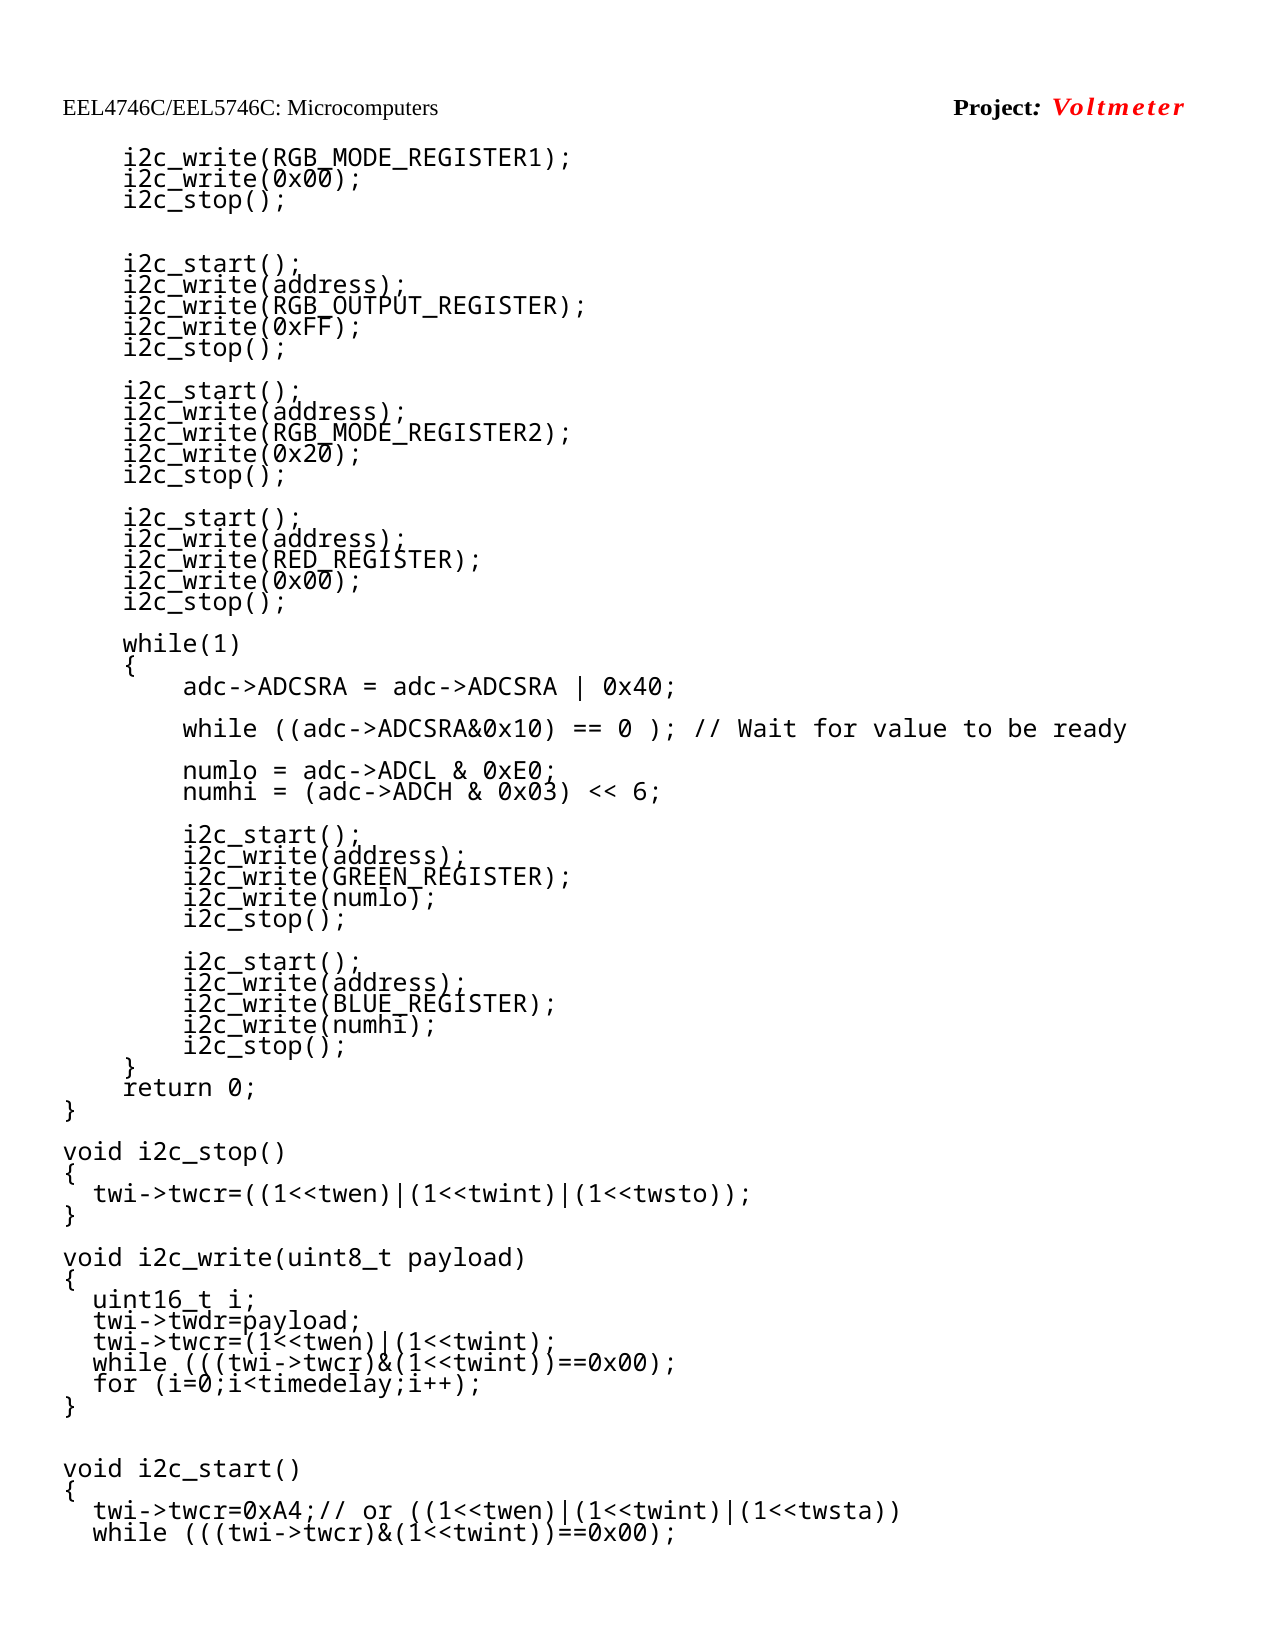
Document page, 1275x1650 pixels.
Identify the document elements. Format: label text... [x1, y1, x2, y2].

text twi->twcr=((1<<twen)|(1<<twint)|(1<<twsto)); [400, 1186, 564, 1207]
text i2c_write(address); [384, 530, 1212, 551]
text i2c_write(address); [62, 847, 325, 868]
text i2c_write(RGB_MODE_REGISTER1); [264, 149, 1212, 171]
text i2c_write(address); [264, 530, 385, 551]
text twi->twcr=((1<<twen)|(1<<twint)|(1<<twsto)); [62, 1186, 399, 1207]
text while ((adc->ADCSRA&0x10) == 0 ); // Wait for value to be ready [62, 721, 1212, 742]
text void i2c_write(uint8_t payload) [62, 1249, 280, 1270]
text i2c_start(); [324, 953, 340, 974]
text i2c_write(RGB_MODE_REGISTER2); [62, 424, 265, 446]
text i2c_write(address); [324, 974, 445, 995]
text twi->twcr=0xA4;// or ((1<<twen)|(1<<twint)|(1<<twsta)) [565, 1503, 729, 1524]
text twi->twcr=0xA4;// or ((1<<twen)|(1<<twint)|(1<<twsta)) [414, 1503, 550, 1524]
text numhi = (adc->ADCH & 0x03) << 6; [62, 784, 1212, 805]
text i2c_stop(); [62, 340, 1212, 361]
text while (((twi->twcr)&(1<<twint))==0x00); [204, 1355, 1212, 1376]
text i2c_start(); [62, 826, 325, 847]
text numlo = adc->ADCL & 0xE0; [62, 763, 1212, 784]
text while(1) [62, 636, 1212, 657]
text twi->twcr=(1<<twen)|(1<<twint); [534, 1334, 1212, 1355]
text i2c_write(RGB_OUTPUT_REGISTER); [264, 298, 1212, 319]
text i2c_start(); [62, 953, 325, 974]
text i2c_write(address); [264, 276, 385, 298]
text adc->ADCSRA = adc->ADCSRA | 0x40; [580, 678, 1212, 699]
text i2c_write(address); [384, 276, 1212, 298]
text } [62, 1101, 70, 1122]
text twi->twcr=(1<<twen)|(1<<twint); [399, 1334, 535, 1355]
text i2c_write(RGB_OUTPUT_REGISTER); [62, 298, 265, 319]
text i2c_write(0x00); [62, 572, 1212, 594]
text i2c_write(numhi); [62, 1017, 1212, 1038]
text i2c_start(); [264, 509, 280, 530]
text i2c_write(address); [62, 276, 265, 298]
text } [62, 1207, 1212, 1228]
text twi->twcr=0xA4;// or ((1<<twen)|(1<<twint)|(1<<twsta)) [730, 1503, 1212, 1524]
text i2c_stop(); [62, 911, 1212, 932]
text while (((twi->twcr)&(1<<twint))==0x00); [62, 1524, 190, 1545]
text i2c_stop(); [62, 467, 1212, 488]
text void i2c_stop() [279, 1143, 1212, 1164]
text i2c_start(); [324, 826, 340, 847]
text i2c_start(); [62, 509, 265, 530]
text twi->twcr=((1<<twen)|(1<<twint)|(1<<twsto)); [565, 1186, 1212, 1207]
text i2c_write(RED_REGISTER); [264, 551, 460, 572]
text i2c_write(RED_REGISTER); [62, 551, 265, 572]
text twi->twcr=(1<<twen)|(1<<twint); [62, 1334, 370, 1355]
text i2c_write(address); [264, 403, 385, 424]
text for (i=0;i<timedelay;i++); [62, 1376, 1212, 1397]
text twi->twcr=0xA4;// or ((1<<twen)|(1<<twint)|(1<<twsta)) [62, 1503, 415, 1524]
text void i2c_write(uint8_t payload) [279, 1249, 520, 1270]
text void i2c_stop() [62, 1143, 265, 1164]
text while (((twi->twcr)&(1<<twint))==0x00); [399, 1524, 535, 1545]
text void i2c_start() [62, 1461, 1212, 1482]
text i2c_write(0x20); [62, 446, 1212, 467]
text i2c_write(BLUE_REGISTER); [324, 995, 1212, 1017]
text i2c_write(BLUE_REGISTER); [62, 995, 325, 1017]
text void i2c_stop() [264, 1143, 280, 1164]
text i2c_start(); [279, 382, 1212, 403]
text void i2c_write(uint8_t payload) [519, 1249, 1212, 1270]
text i2c_start(); [279, 255, 1212, 276]
text { [62, 657, 1212, 678]
text i2c_start(); [339, 953, 1212, 974]
text i2c_start(); [62, 382, 265, 403]
text return 0; [62, 1080, 1212, 1101]
text i2c_write(address); [444, 847, 1212, 868]
text adc->ADCSRA = adc->ADCSRA | 0x40; [62, 678, 579, 699]
text while (((twi->twcr)&(1<<twint))==0x00); [549, 1524, 655, 1545]
text i2c_write(address); [62, 974, 325, 995]
text i2c_start(); [62, 255, 265, 276]
text while (((twi->twcr)&(1<<twint))==0x00); [62, 1355, 205, 1376]
text i2c_write(address); [324, 847, 445, 868]
text uint16_t i; [62, 1291, 1212, 1313]
text i2c_start(); [279, 509, 1212, 530]
text i2c_write(RGB_MODE_REGISTER2); [264, 424, 1212, 446]
text i2c_write(0x00); [62, 171, 1212, 192]
text i2c_write(numlo); [62, 890, 1212, 911]
text } [62, 1397, 70, 1418]
text i2c_start(); [264, 255, 280, 276]
text i2c_write(RGB_MODE_REGISTER1); [62, 149, 265, 171]
text i2c_stop(); [62, 192, 1212, 213]
text { [62, 1270, 71, 1291]
text i2c_write(GREEN_REGISTER); [324, 868, 1212, 890]
text { [62, 1164, 1212, 1186]
text while (((twi->twcr)&(1<<twint))==0x00); [219, 1524, 370, 1545]
text } [62, 1059, 1212, 1080]
text i2c_stop(); [62, 594, 1212, 615]
text twi->twdr=payload; [62, 1313, 1212, 1334]
text while (((twi->twcr)&(1<<twint))==0x00); [654, 1524, 1212, 1545]
text i2c_write(address); [384, 403, 1212, 424]
text i2c_write(address); [444, 974, 1212, 995]
text i2c_start(); [339, 826, 1212, 847]
text i2c_stop(); [62, 1038, 1212, 1059]
text } [68, 1101, 1212, 1122]
text i2c_write(RED_REGISTER); [459, 551, 1212, 572]
text i2c_write(address); [62, 530, 265, 551]
text { [69, 1270, 1212, 1291]
text i2c_write(GREEN_REGISTER); [62, 868, 325, 890]
text } [68, 1397, 1212, 1418]
text i2c_write(0xFF); [62, 319, 1212, 340]
text { [62, 1482, 1212, 1503]
text i2c_start(); [264, 382, 280, 403]
text i2c_write(address); [62, 403, 265, 424]
